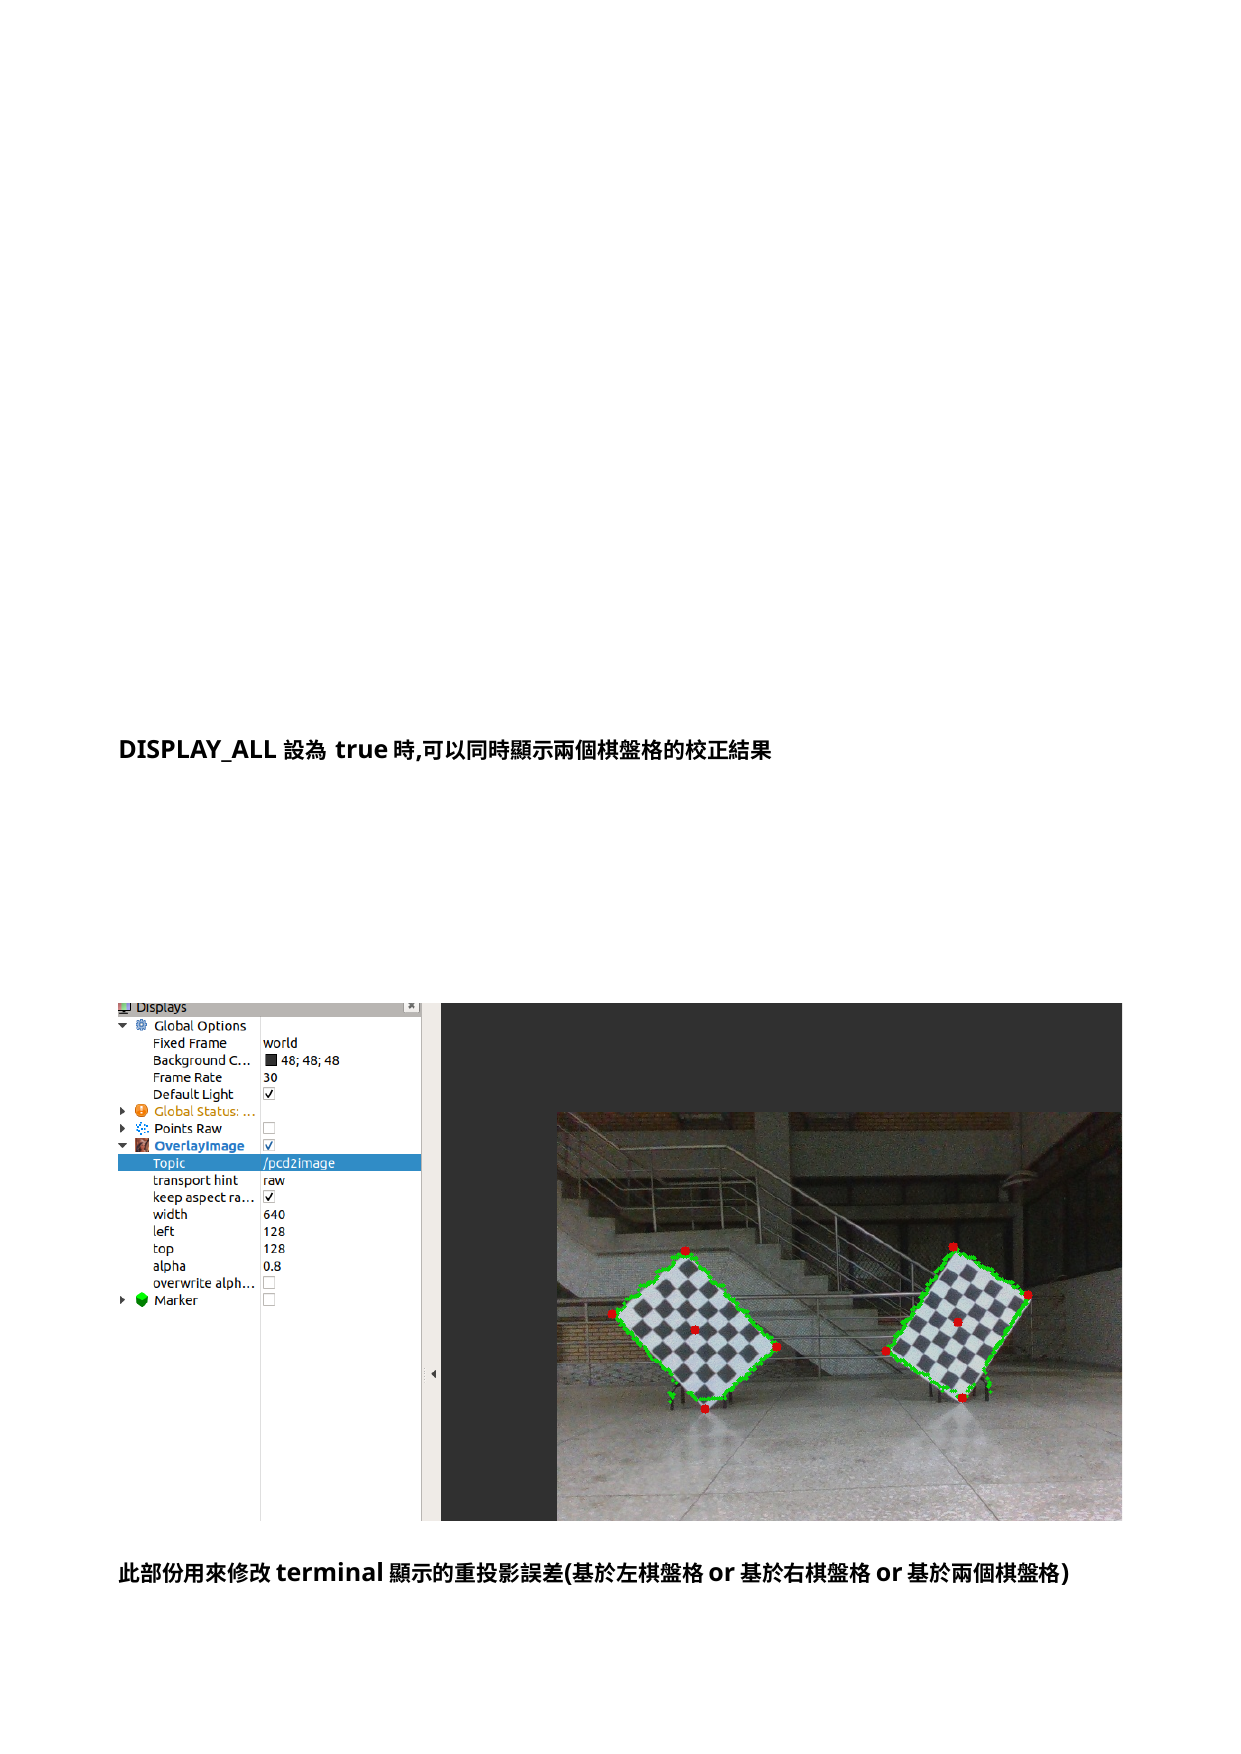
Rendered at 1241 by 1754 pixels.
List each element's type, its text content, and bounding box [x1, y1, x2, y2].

picture [118, 1003, 1123, 1521]
text 此部份用來修改terminal顯示的重投影誤差(基於左棋盤格or基於右棋盤格or基於兩個棋盤格) [118, 1555, 1122, 1589]
text DISPLAY_ALL 設為 true時,可以同時顯示兩個棋盤格的校正結果 [118, 731, 1122, 765]
